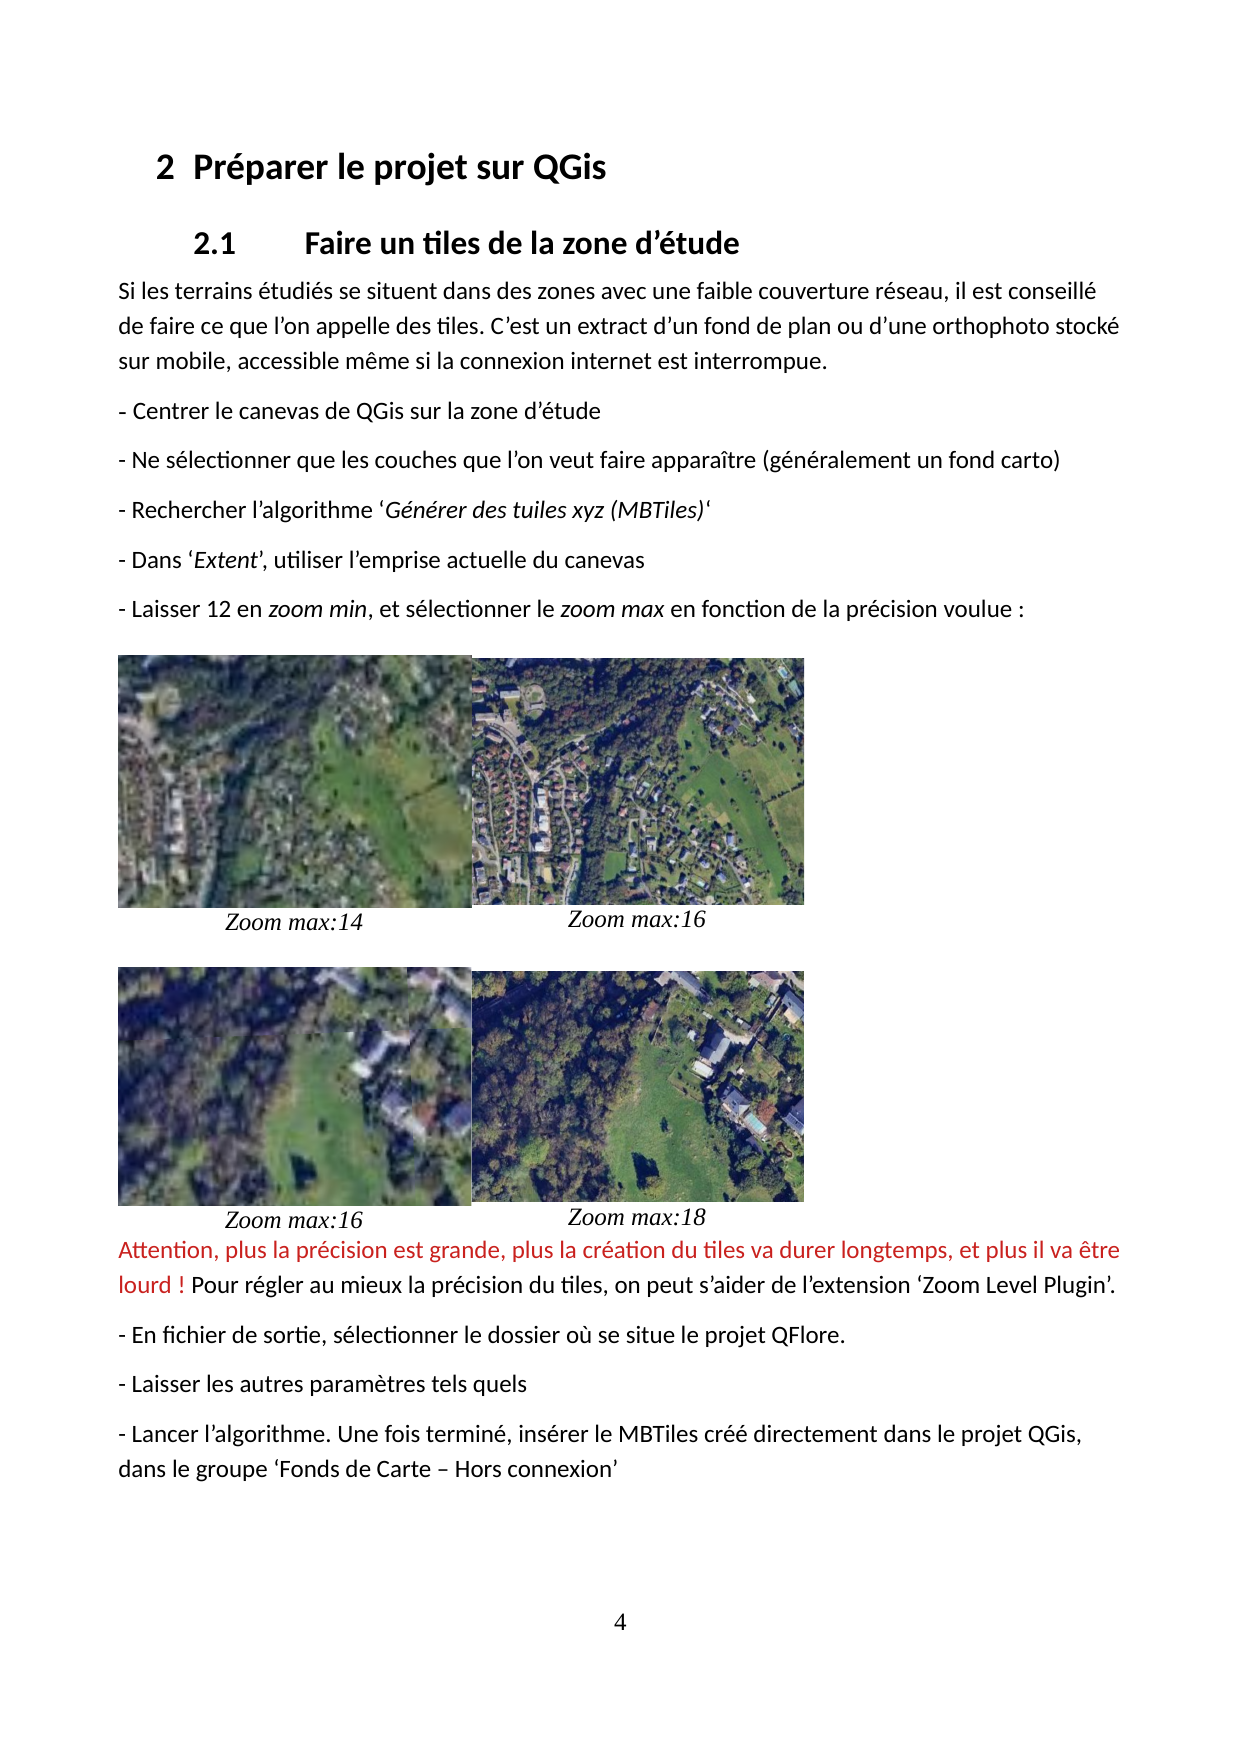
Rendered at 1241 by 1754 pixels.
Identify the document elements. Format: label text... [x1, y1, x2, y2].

text Zoom max:14 [118, 908, 472, 936]
text Zoom max:16 [118, 1206, 472, 1234]
picture [118, 655, 805, 908]
subtitle Faire un tiles de la zone d’étude [193, 222, 1122, 263]
text Zoom max:18 [472, 1202, 804, 1231]
text - Centrer le canevas de QGis sur la zone d’étude [118, 395, 1122, 426]
text - Rechercher l’algorithme ‘Générer des tuiles xyz (MBTiles)‘ [118, 494, 1122, 525]
text Attention, plus la précision est grande, plus la création du tiles va durer longtemps, et plus il va être lourd ! Pour régler au mieux la précision du tiles, on peut s’aider de l’extension ‘Zoom Level Plugin’. [118, 1234, 1122, 1300]
picture [118, 967, 804, 1206]
subtitle Préparer le projet sur QGis [156, 143, 1122, 189]
text - Laisser les autres paramètres tels quels [118, 1368, 1122, 1399]
text Si les terrains étudiés se situent dans des zones avec une faible couverture réseau, il est conseillé de faire ce que l’on appelle des tiles. C’est un extract d’un fond de plan ou d’une orthophoto stocké sur mobile, accessible même si la connexion internet est interrompue. [118, 276, 1122, 376]
text [472, 948, 804, 971]
text Zoom max:16 [472, 905, 804, 933]
text - Laisser 12 en zoom min, et sélectionner le zoom max en fonction de la précision voulue : [118, 593, 1122, 624]
text [118, 948, 472, 967]
text - En fichier de sortie, sélectionner le dossier où se situe le projet QFlore. [118, 1319, 1122, 1349]
text - Lancer l’algorithme. Une fois terminé, insérer le MBTiles créé directement dans le projet QGis, dans le groupe ‘Fonds de Carte – Hors connexion’ [118, 1418, 1122, 1484]
text - Dans ‘Extent’, utiliser l’emprise actuelle du canevas [118, 544, 1122, 574]
text - Ne sélectionner que les couches que l’on veut faire apparaître (généralement un fond carto) [118, 445, 1122, 475]
